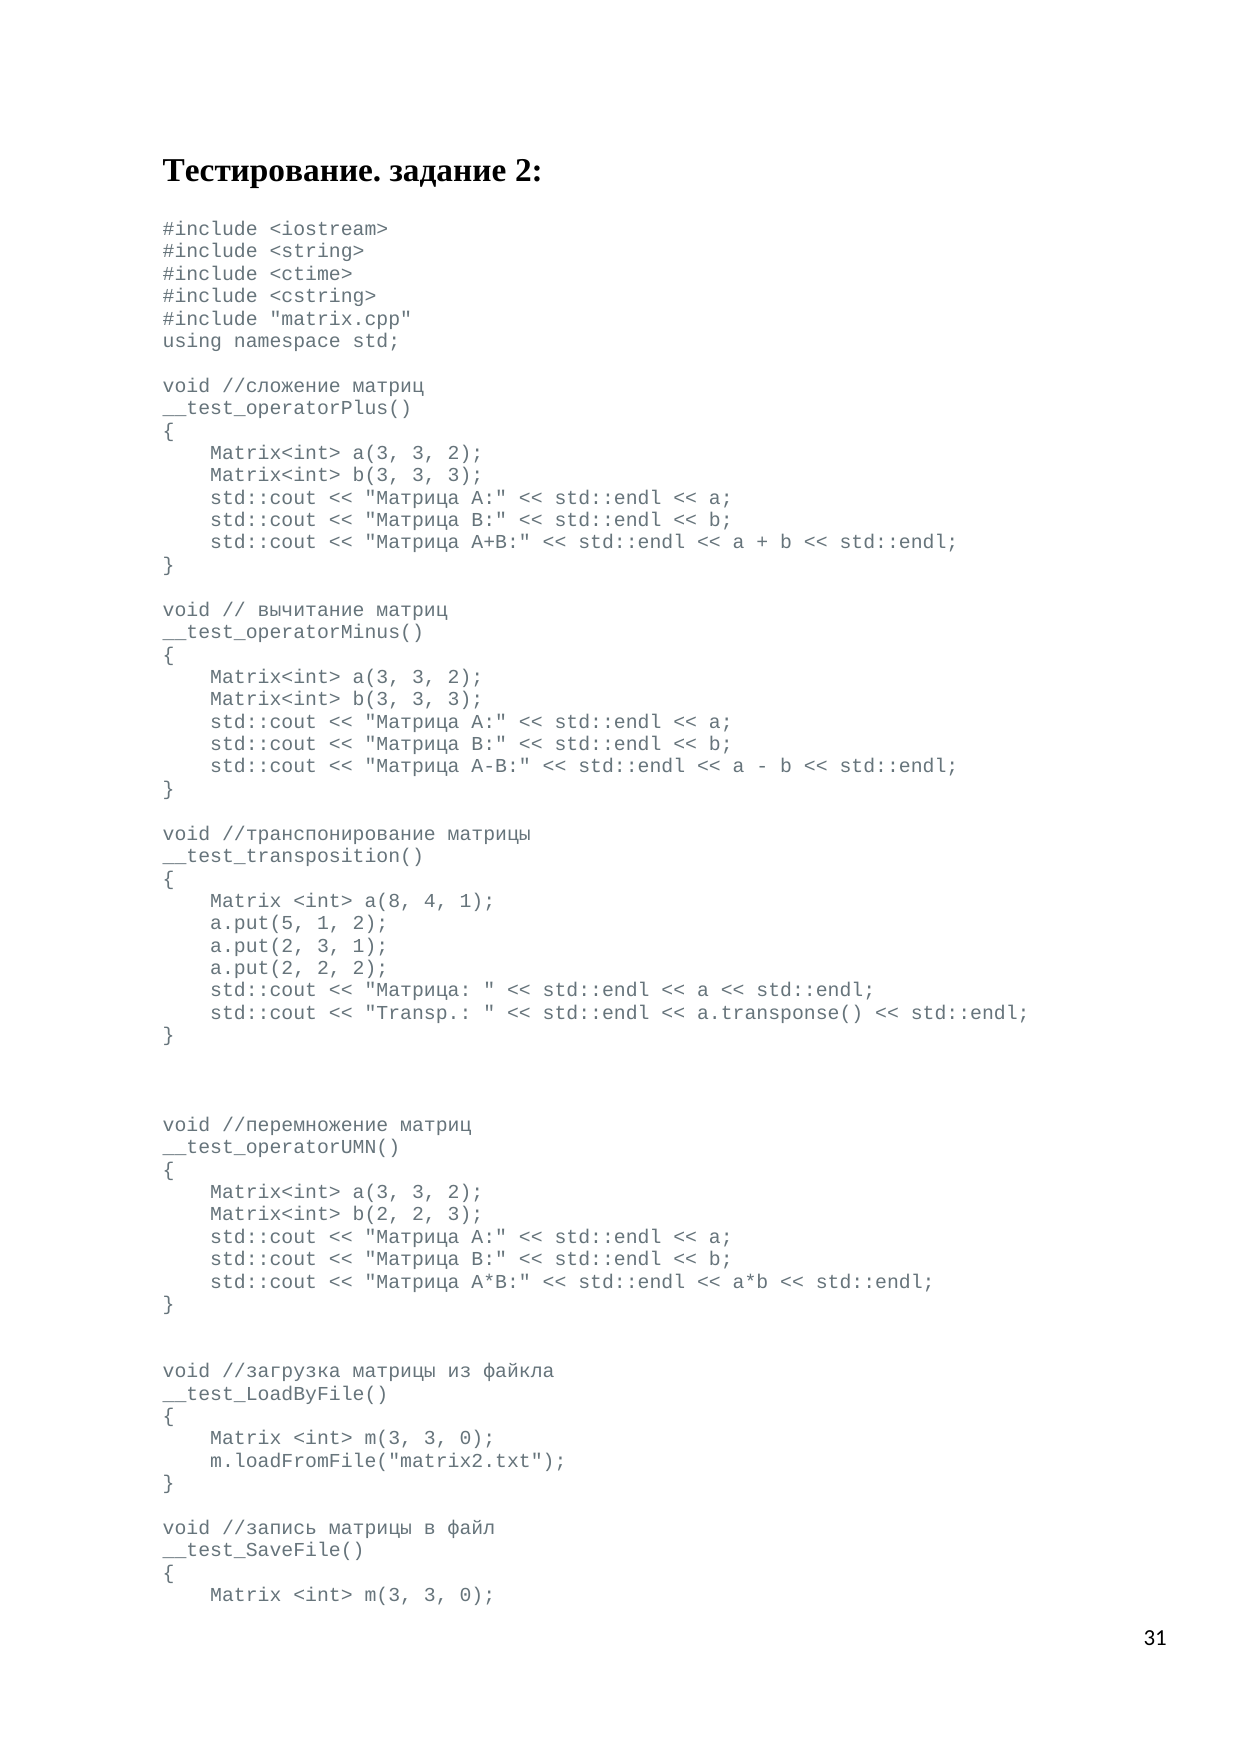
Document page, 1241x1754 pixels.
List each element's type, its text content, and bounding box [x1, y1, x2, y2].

text { [162, 644, 1166, 667]
text Matrix <int> a(8, 4, 1); [162, 891, 1166, 913]
text using namespace std; [162, 331, 1166, 353]
text Matrix<int> b(3, 3, 3); [162, 689, 1166, 712]
text #include <iostream> [162, 219, 1166, 241]
text __test_LoadByFile() [162, 1383, 1166, 1406]
text Тестирование. задание 2: [162, 150, 1166, 188]
text m.loadFromFile("matrix2.txt"); [162, 1451, 1166, 1473]
text Matrix <int> m(3, 3, 0); [162, 1585, 1166, 1607]
text std::cout << "Матрица B:" << std::endl << b; [162, 510, 1166, 532]
text { [162, 421, 1166, 443]
text #include <string> [162, 241, 1166, 264]
text std::cout << "Матрица A+B:" << std::endl << a + b << std::endl; [162, 532, 1166, 555]
text } [162, 1025, 1166, 1048]
text __test_operatorUMN() [162, 1137, 1166, 1159]
text __test_operatorMinus() [162, 622, 1166, 644]
text std::cout << "Матрица A:" << std::endl << a; [162, 712, 1166, 734]
text __test_SaveFile() [162, 1540, 1166, 1563]
text } [162, 1473, 1166, 1496]
text void //сложение матриц [162, 376, 1166, 398]
text Matrix <int> m(3, 3, 0); [162, 1428, 1166, 1451]
text std::cout << "Матрица A*B:" << std::endl << a*b << std::endl; [162, 1272, 1166, 1294]
text Matrix<int> a(3, 3, 2); [162, 1182, 1166, 1204]
text { [162, 868, 1166, 891]
text } [162, 1294, 1166, 1316]
text void //транспонирование матрицы [162, 824, 1166, 846]
text std::cout << "Матрица B:" << std::endl << b; [162, 1249, 1166, 1272]
text #include "matrix.cpp" [162, 308, 1166, 331]
text Matrix<int> a(3, 3, 2); [162, 443, 1166, 465]
text Matrix<int> a(3, 3, 2); [162, 667, 1166, 689]
text void //перемножение матриц [162, 1115, 1166, 1137]
text } [162, 555, 1166, 577]
text void // вычитание матриц [162, 600, 1166, 622]
text std::cout << "Матрица A:" << std::endl << a; [162, 488, 1166, 510]
text #include <cstring> [162, 286, 1166, 308]
text { [162, 1563, 1166, 1585]
text std::cout << "Матрица A:" << std::endl << a; [162, 1227, 1166, 1249]
text void //запись матрицы в файл [162, 1518, 1166, 1540]
text a.put(5, 1, 2); [162, 913, 1166, 936]
text std::cout << "Матрица A-B:" << std::endl << a - b << std::endl; [162, 756, 1166, 779]
text __test_operatorPlus() [162, 398, 1166, 421]
text __test_transposition() [162, 846, 1166, 868]
text std::cout << "Матрица: " << std::endl << a << std::endl; [162, 980, 1166, 1003]
text std::cout << "Матрица B:" << std::endl << b; [162, 734, 1166, 756]
text } [162, 779, 1166, 801]
text void //загрузка матрицы из файкла [162, 1361, 1166, 1383]
text { [162, 1159, 1166, 1182]
text { [162, 1406, 1166, 1428]
text a.put(2, 3, 1); [162, 936, 1166, 958]
text Matrix<int> b(2, 2, 3); [162, 1204, 1166, 1227]
text #include <ctime> [162, 264, 1166, 286]
text a.put(2, 2, 2); [162, 958, 1166, 980]
text std::cout << "Transp.: " << std::endl << a.transponse() << std::endl; [162, 1003, 1166, 1025]
text Matrix<int> b(3, 3, 3); [162, 465, 1166, 488]
